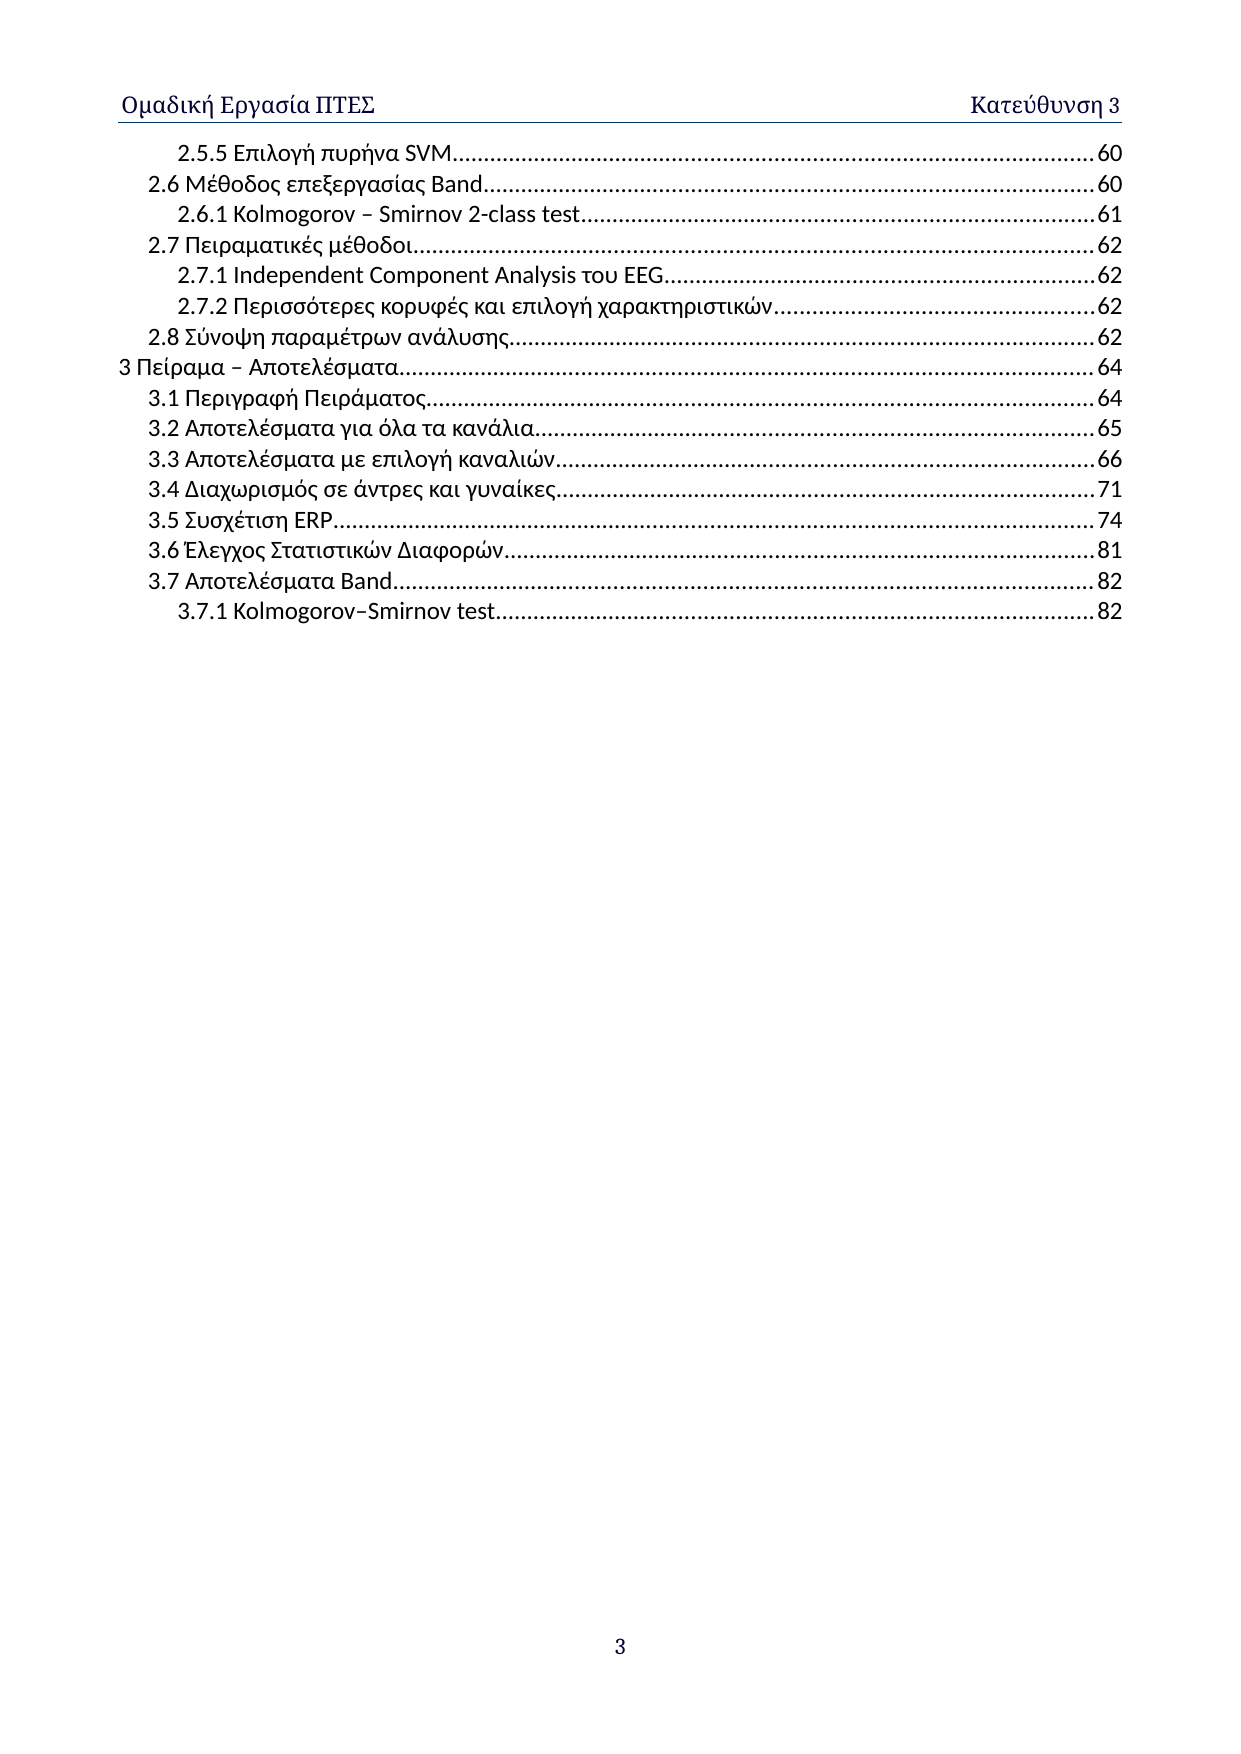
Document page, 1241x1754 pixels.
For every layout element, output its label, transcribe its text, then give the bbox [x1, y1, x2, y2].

text 2.7 Πειραματικές μέθοδοι 62 [148, 229, 1122, 259]
text 2.6 Μέθοδος επεξεργασίας Band 60 [148, 168, 1122, 198]
text 2.6.1 Kolmogorov – Smirnov 2-class test 61 [177, 198, 1122, 229]
text 3.4 Διαχωρισμός σε άντρες και γυναίκες 71 [148, 473, 1122, 504]
text 3.7.1 Kolmogorov–Smirnov test 82 [177, 595, 1122, 626]
text 2.7.1 Independent Component Analysis του EEG 62 [177, 259, 1122, 290]
text 2.5.5 Επιλογή πυρήνα SVM 60 [177, 137, 1122, 168]
text 3.7 Αποτελέσματα Band 82 [148, 565, 1122, 595]
text 3.6 Έλεγχος Στατιστικών Διαφορών 81 [148, 534, 1122, 565]
text 3.1 Περιγραφή Πειράματος 64 [148, 382, 1122, 412]
text 3.3 Αποτελέσματα με επιλογή καναλιών 66 [148, 443, 1122, 473]
text 2.8 Σύνοψη παραμέτρων ανάλυσης 62 [148, 321, 1122, 351]
text 3.2 Αποτελέσματα για όλα τα κανάλια 65 [148, 412, 1122, 443]
text 3.5 Συσχέτιση ERP 74 [148, 504, 1122, 534]
text 2.7.2 Περισσότερες κορυφές και επιλογή χαρακτηριστικών 62 [177, 290, 1122, 321]
text 3 Πείραμα – Αποτελέσματα 64 [118, 351, 1122, 382]
